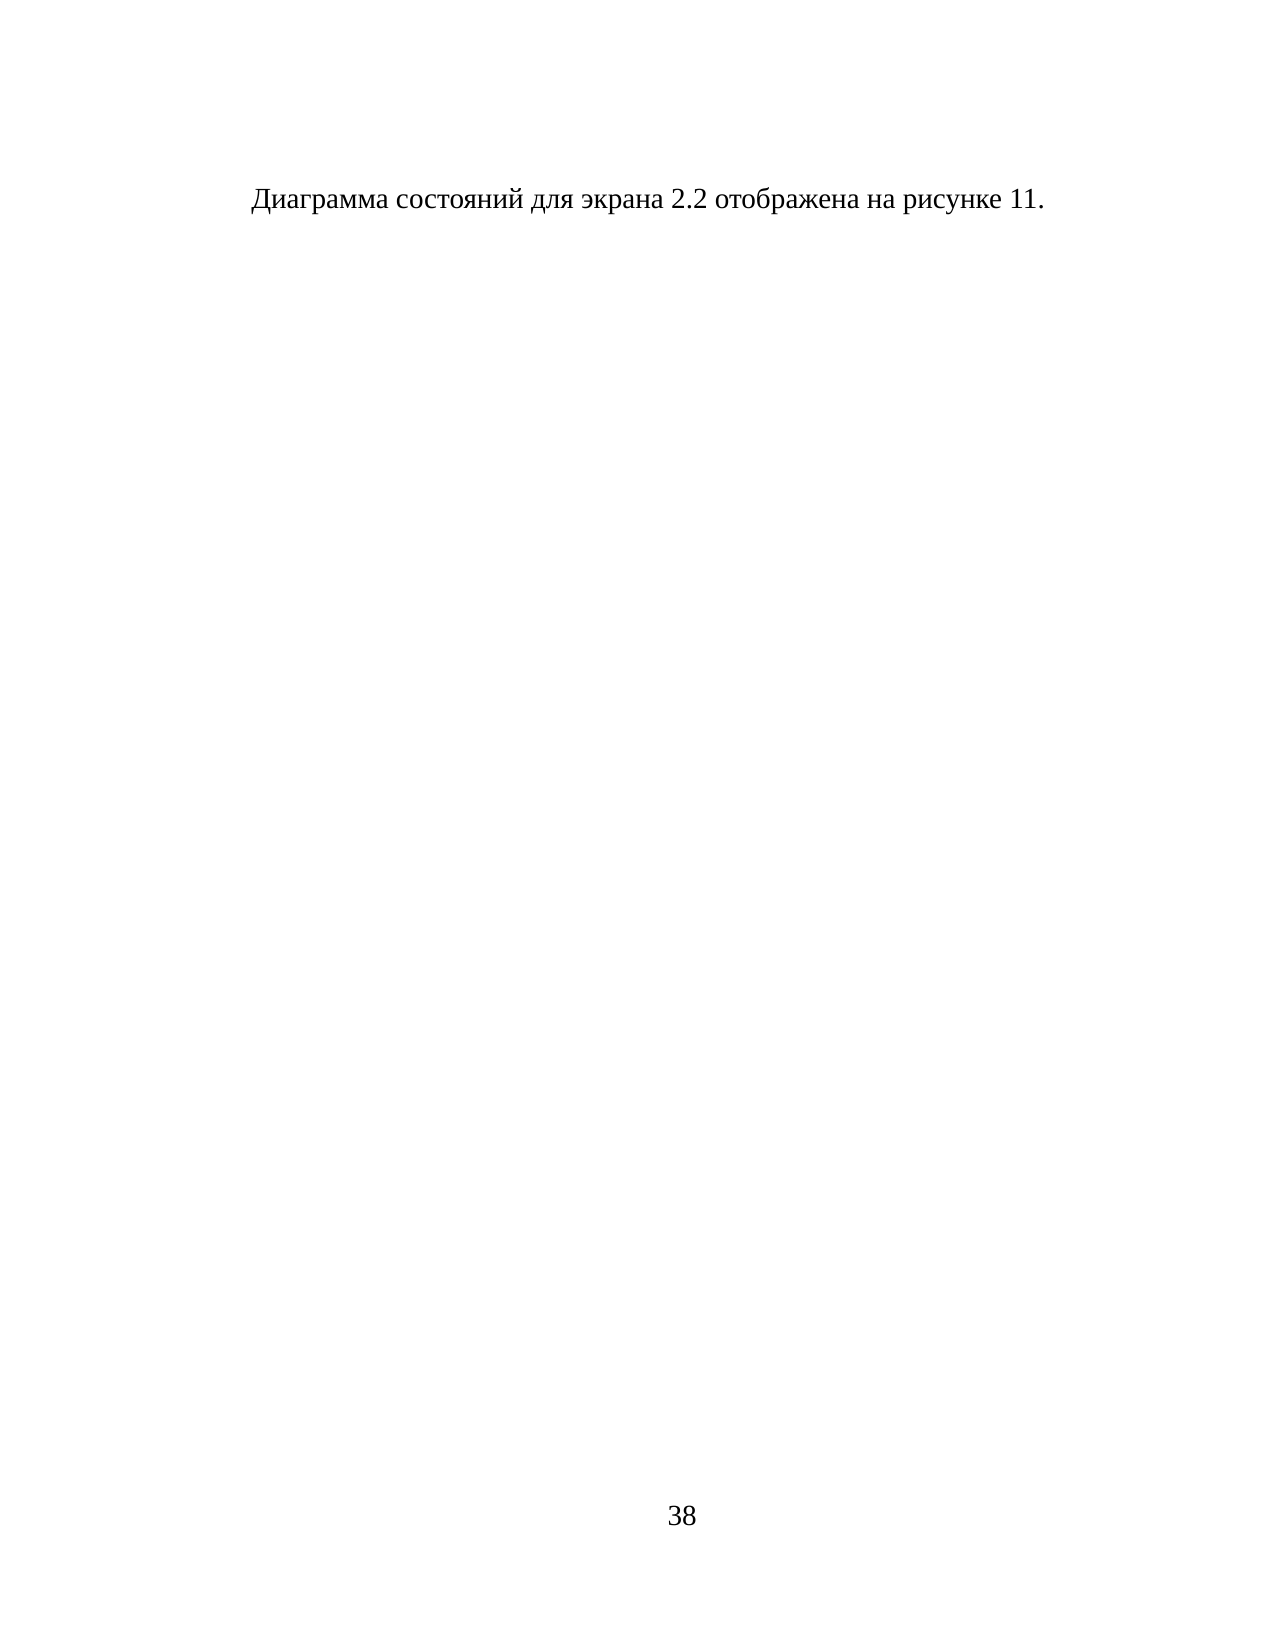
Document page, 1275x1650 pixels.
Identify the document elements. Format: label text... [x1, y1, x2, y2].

text Диаграмма состояний для экрана 2.2 отображена на рисунке 11. [177, 181, 1186, 215]
